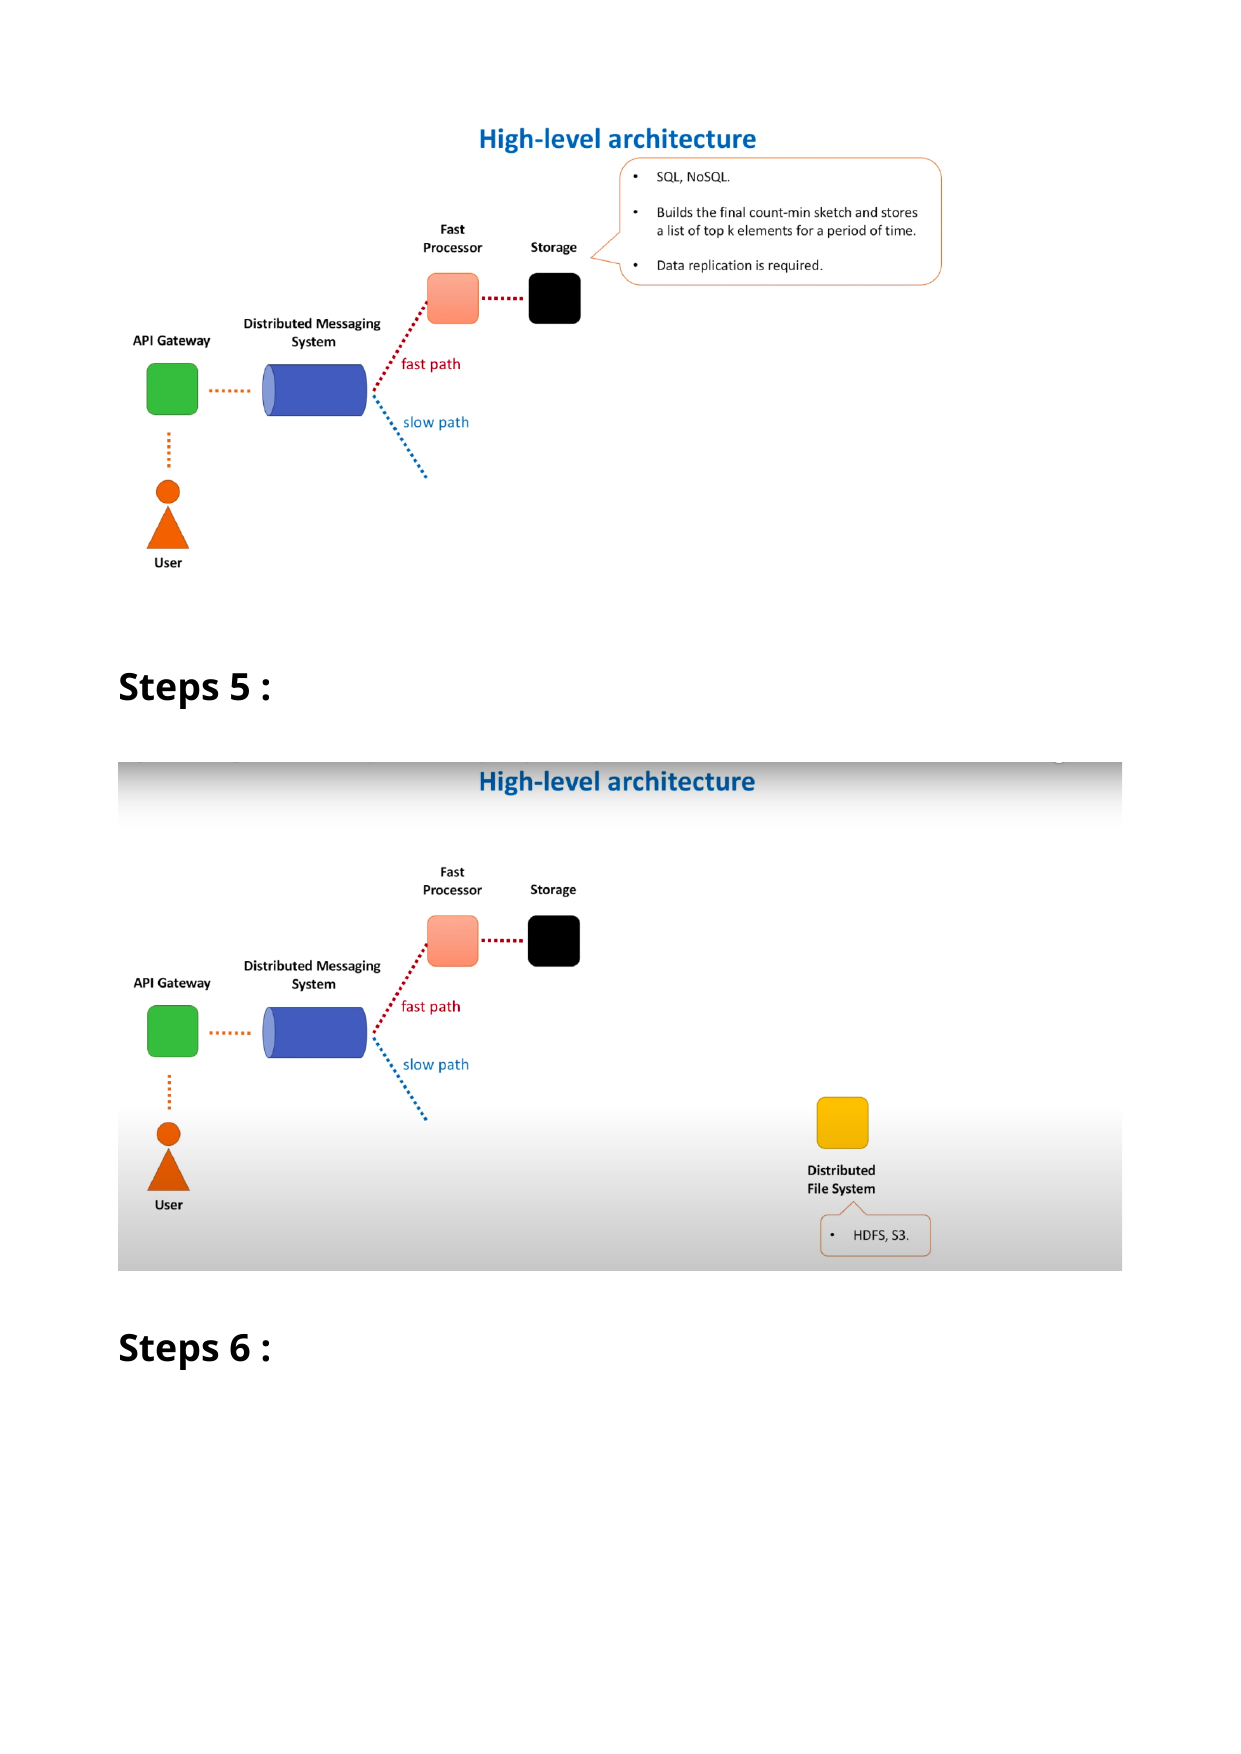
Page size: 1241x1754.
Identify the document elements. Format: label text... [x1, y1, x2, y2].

text Steps 6 : [118, 1321, 1122, 1372]
picture [118, 762, 1123, 1271]
picture [118, 118, 1123, 610]
text Steps 5 : [118, 661, 1122, 712]
